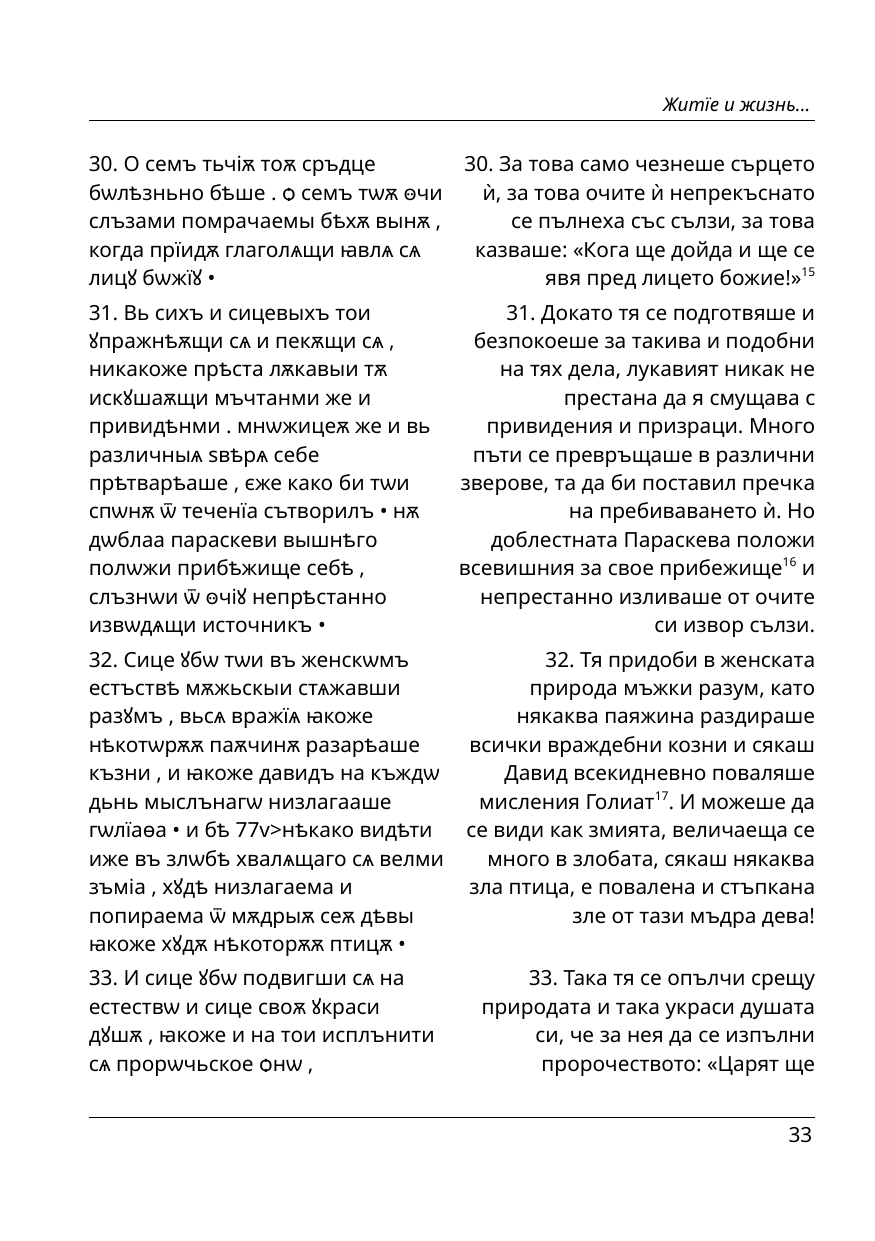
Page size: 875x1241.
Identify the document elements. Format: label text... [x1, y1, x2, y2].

table_cell 33. Така тя се опълчи срещу природата и така украси душата си, че за нея да се изпълни пророчеството: «Царят ще [452, 964, 815, 1077]
table_cell 31. Вь сихъ и сицевыхъ тои ꙋпражнѣѫщи сѧ и пекѫщи сѧ , никакоже прѣста лѫкавыи тѫ искꙋшаѫщи мъчтанми же и привидѣнми . мнѡжицеѫ же и вь различныѧ ѕвѣрѧ себе прѣтварѣаше , єже како би тѡи спѡнѫ ѿ теченїа сътворилъ • нѫ дѡблаа параскеви вышнѣго полѡжи прибѣжище себѣ , слъзнѡи ѿ ꙫчіꙋ непрѣстанно извѡдѧщи источникъ • [89, 298, 452, 645]
table_cell 32. Сице ꙋбѡ тѡи въ женскѡмъ естъствѣ мѫжьскыи стѧжавши разꙋмъ , вьсѧ вражїѧ ꙗкоже нѣкотѡрѫѫ паѫчинѫ разарѣаше къзни , и ꙗкоже давидъ на къждѡ дьнь мыслънагѡ низлагааше гѡлїаѳа • и бѣ 77v>нѣкако видѣти иже въ злѡбѣ хвалѧщаго сѧ велми зъмі̇а , хꙋдѣ низлагаема и попираема ѿ мѫдрыѫ сеѫ дѣвы ꙗкоже хꙋдѫ нѣкоторѫѫ птицѫ • [89, 645, 452, 963]
table_cell 31. Докато тя се подготвяше и безпокоеше за такива и подобни на тях дела, лукавият никак не престана да я смущава с привидения и призраци. Много пъти се превръщаше в различни зверове, та да би поставил пречка на пребиваването ѝ. Но доблестната Параскева положи всевишния за свое прибежище16 и непрестанно изливаше от очите си извор сълзи. [452, 298, 815, 645]
table_cell 30. О семъ тьчіѫ тоѫ сръдце бѡлѣзньно бѣше . ѻ семъ тѡѫ ꙫчи слъзами помрачаемы бѣхѫ вынѫ , когда прїидѫ глаголѧщи ꙗвлѧ сѧ лицꙋ бѡжїꙋ • [89, 150, 452, 298]
table_cell 30. За това само чезнеше сърцето ѝ, за това очите ѝ непрекъснато се пълнеха със сълзи, за това казваше: «Кога ще дойда и ще се явя пред лицето божие!»15 [452, 150, 815, 298]
table_cell 32. Тя придоби в женската природа мъжки разум, като някаква паяжина раздираше всички враждебни козни и сякаш Давид всекидневно поваляше мисления Голиат17. И можеше да се види как змията, величаеща се много в злобата, сякаш някаква зла птица, е повалена и стъпкана зле от тази мъдра дева! [452, 645, 815, 963]
table_cell 33. И сице ꙋбѡ подвигши сѧ на естествѡ и сице своѫ ꙋкраси дꙋшѫ , ꙗкоже и на тои исплънити сѧ прорѡчьское ѻнѡ , [89, 964, 452, 1077]
